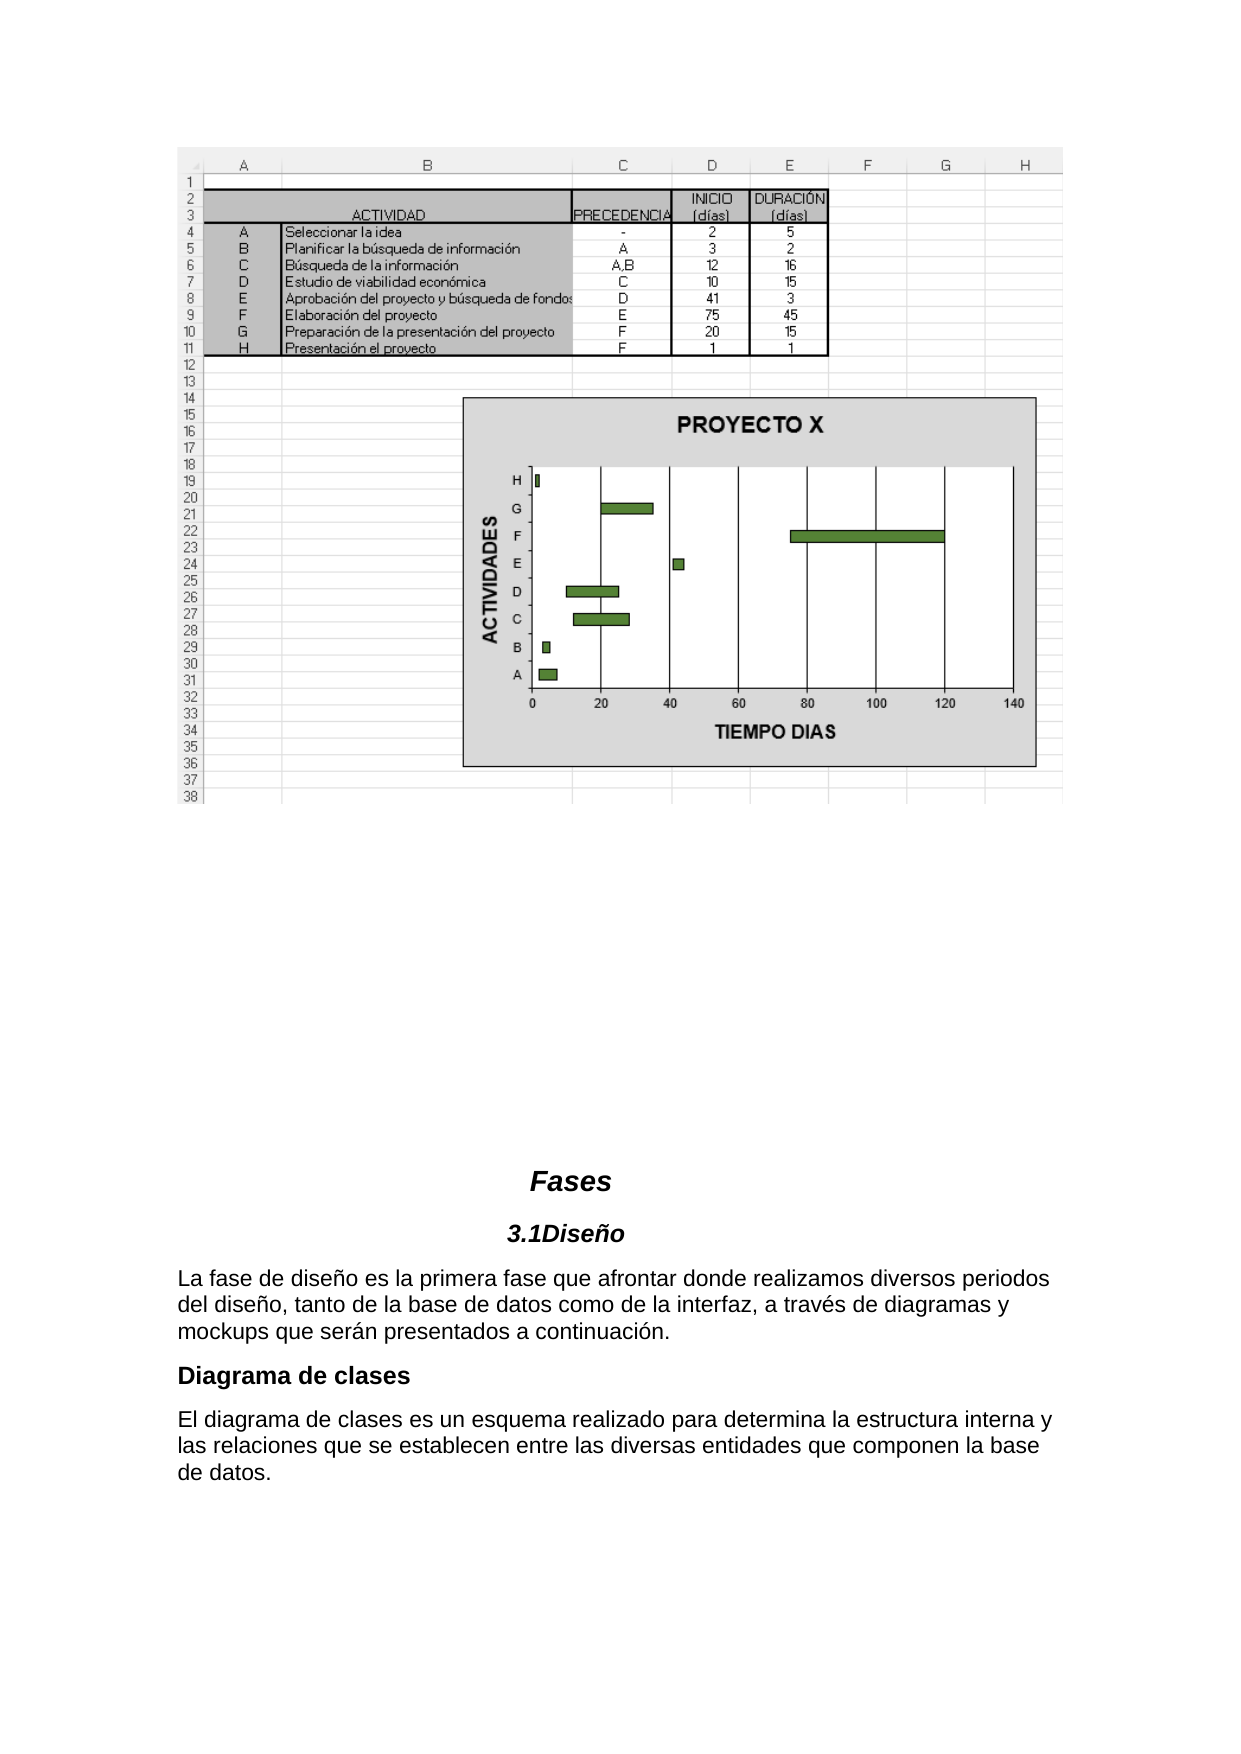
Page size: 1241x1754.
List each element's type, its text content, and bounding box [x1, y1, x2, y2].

text La fase de diseño es la primera fase que afrontar donde realizamos diversos periodos del diseño, tanto de la base de datos como de la interfaz, a través de diagramas y mockups que serán presentados a continuación. [177, 1265, 1063, 1344]
text Diagrama de clases [177, 1361, 1063, 1389]
text 3.1Diseño [177, 1215, 1063, 1248]
text Fases [177, 1164, 1063, 1198]
text El diagrama de clases es un esquema realizado para determina la estructura interna y las relaciones que se establecen entre las diversas entidades que componen la base de datos. [177, 1406, 1063, 1485]
